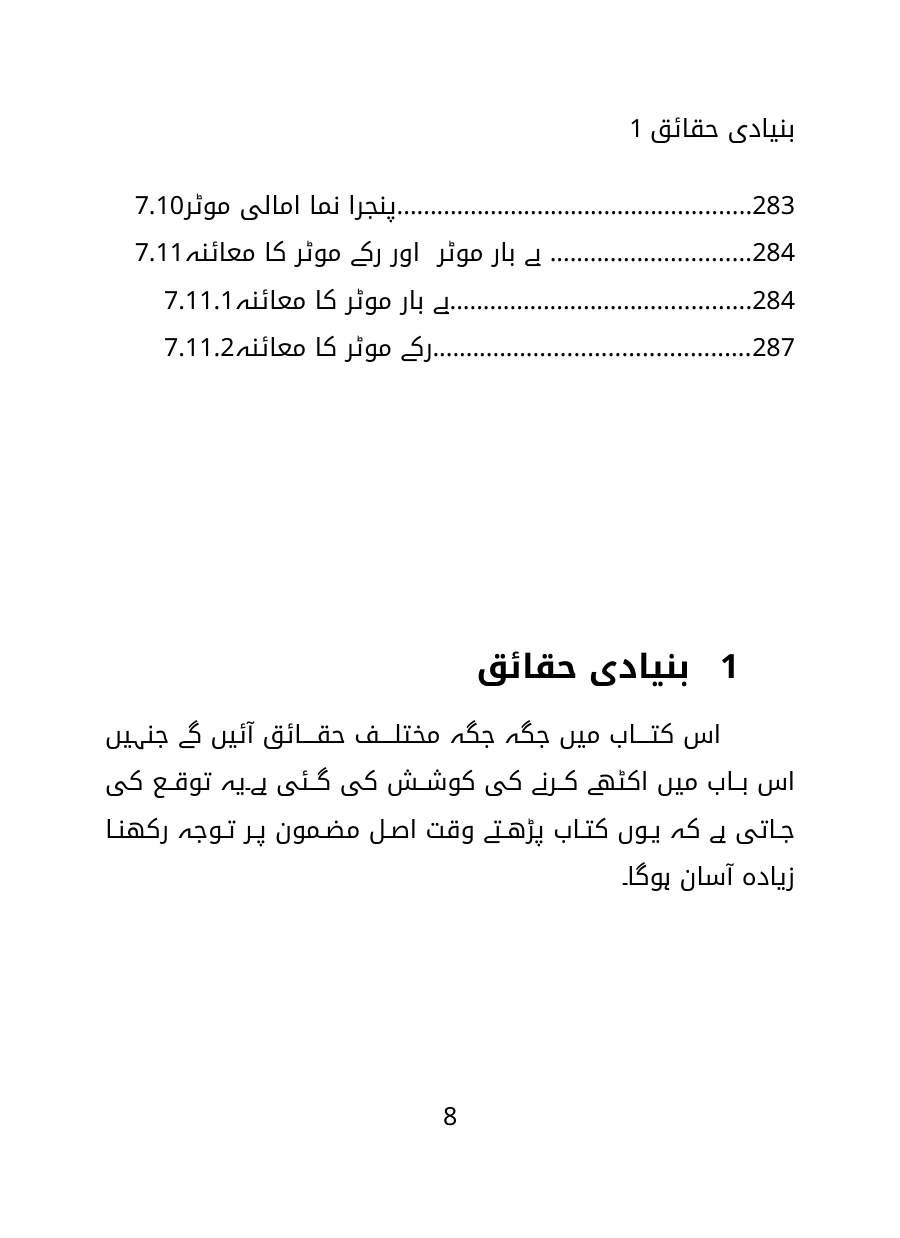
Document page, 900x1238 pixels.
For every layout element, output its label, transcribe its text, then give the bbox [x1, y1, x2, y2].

text 7.11.1بے بار موٹر کا معائنہ 284 [164, 277, 795, 324]
subtitle بنیادی حقائق [105, 635, 720, 699]
text 7.11بے بار موٹر اور رکے موٹر کا معائنہ 284 [134, 230, 795, 277]
text 7.11.2رکے موٹر کا معائنہ 287 [164, 324, 795, 372]
text اس کتاب میں جگہ جگہ مختلف حقائق آئیں گے جنہیں اس باب میں اکٹھے کرنے کی کوشش کی گئی ہے۔یہ توقع کی جاتی ہے کہ یوں کتاب پڑھتے وقت اصل مضمون پر توجہ رکھنا زیادہ آسان ہوگا۔ [105, 711, 795, 901]
text 7.10پنجرا نما امالی موٹر 283 [134, 182, 795, 230]
